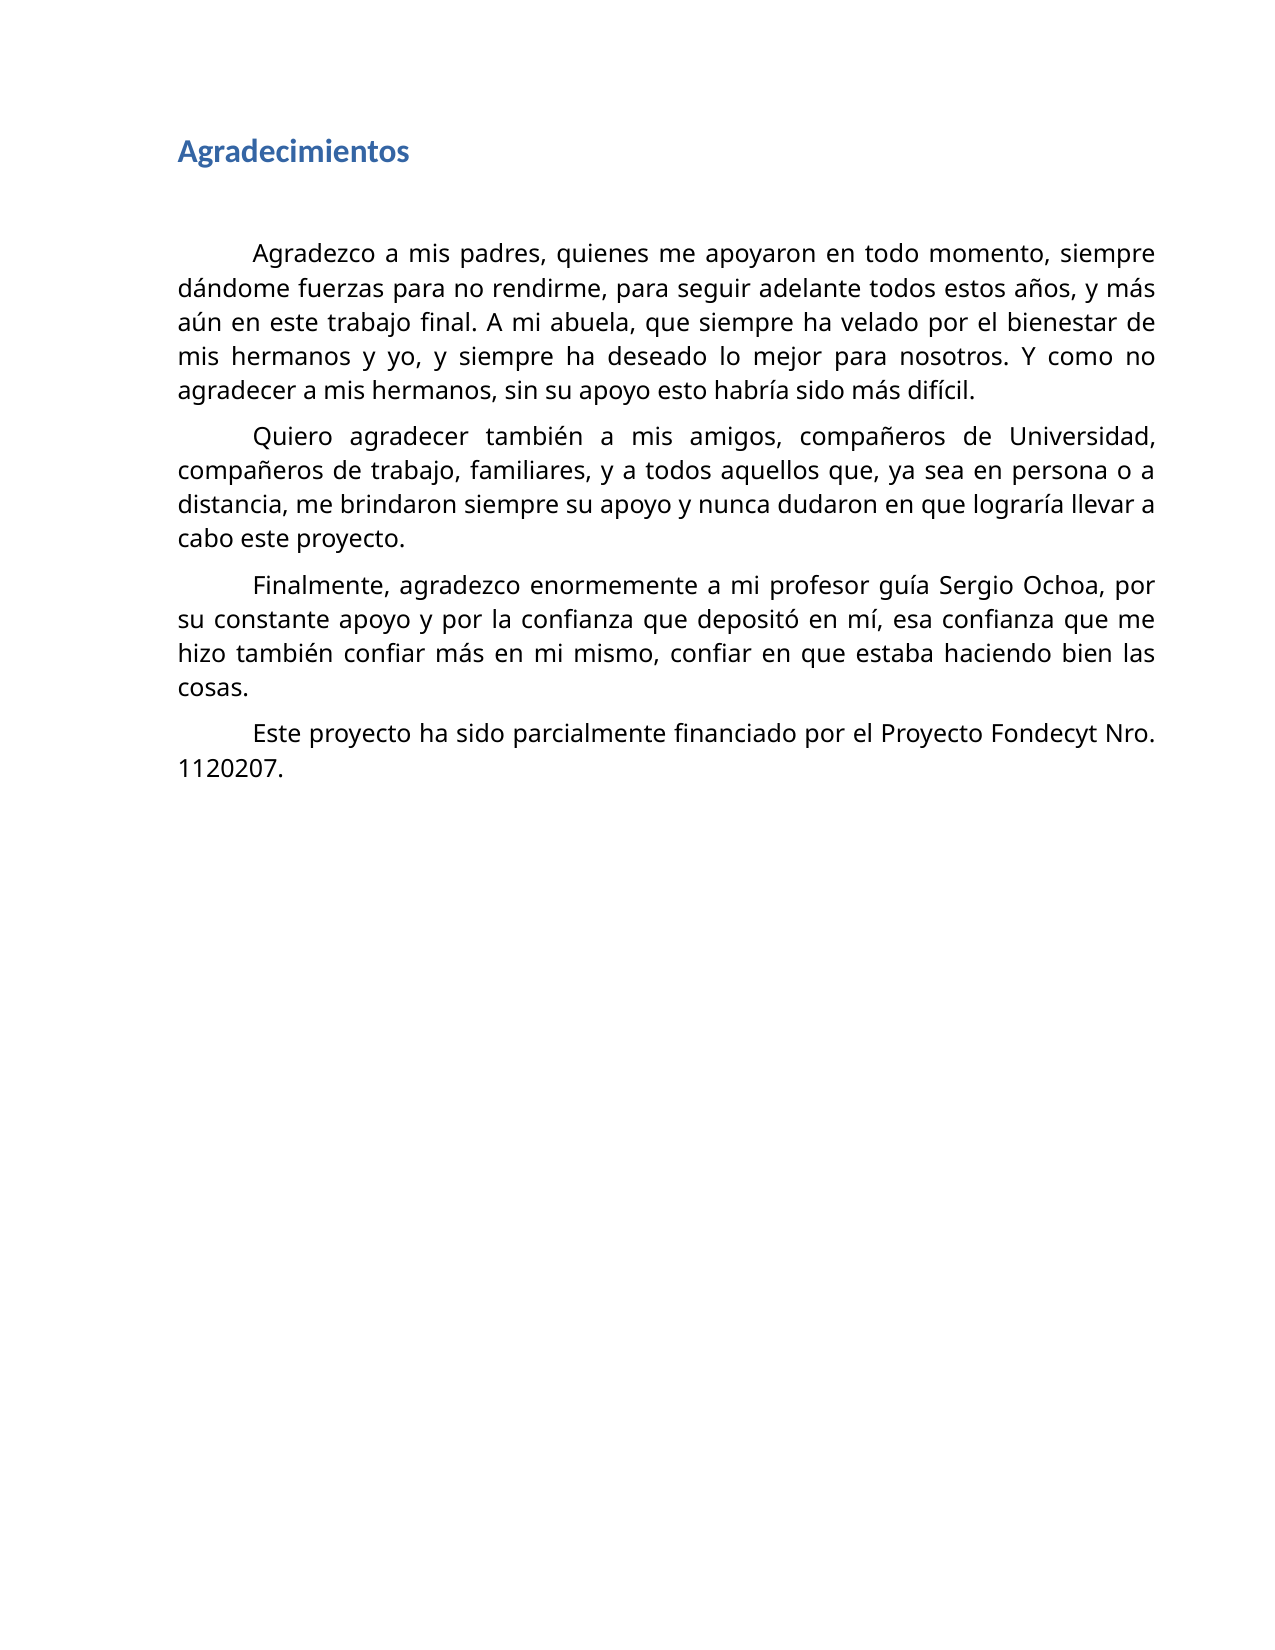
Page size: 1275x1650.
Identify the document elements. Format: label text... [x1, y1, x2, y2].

text Agradezco a mis padres, quienes me apoyaron en todo momento, siempre dándome fuerzas para no rendirme, para seguir adelante todos estos años, y más aún en este trabajo final. A mi abuela, que siempre ha velado por el bienestar de mis hermanos y yo, y siempre ha deseado lo mejor para nosotros. Y como no agradecer a mis hermanos, sin su apoyo esto habría sido más difícil. [177, 236, 1157, 406]
text Quiero agradecer también a mis amigos, compañeros de Universidad, compañeros de trabajo, familiares, y a todos aquellos que, ya sea en persona o a distancia, me brindaron siempre su apoyo y nunca dudaron en que lograría llevar a cabo este proyecto. [177, 419, 1157, 555]
text Este proyecto ha sido parcialmente financiado por el Proyecto Fondecyt Nro. 1120207. [177, 716, 1157, 784]
text Finalmente, agradezco enormemente a mi profesor guía Sergio Ochoa, por su constante apoyo y por la confianza que depositó en mí, esa confianza que me hizo también confiar más en mi mismo, confiar en que estaba haciendo bien las cosas. [177, 567, 1157, 704]
subtitle Agradecimientos [177, 131, 1157, 171]
